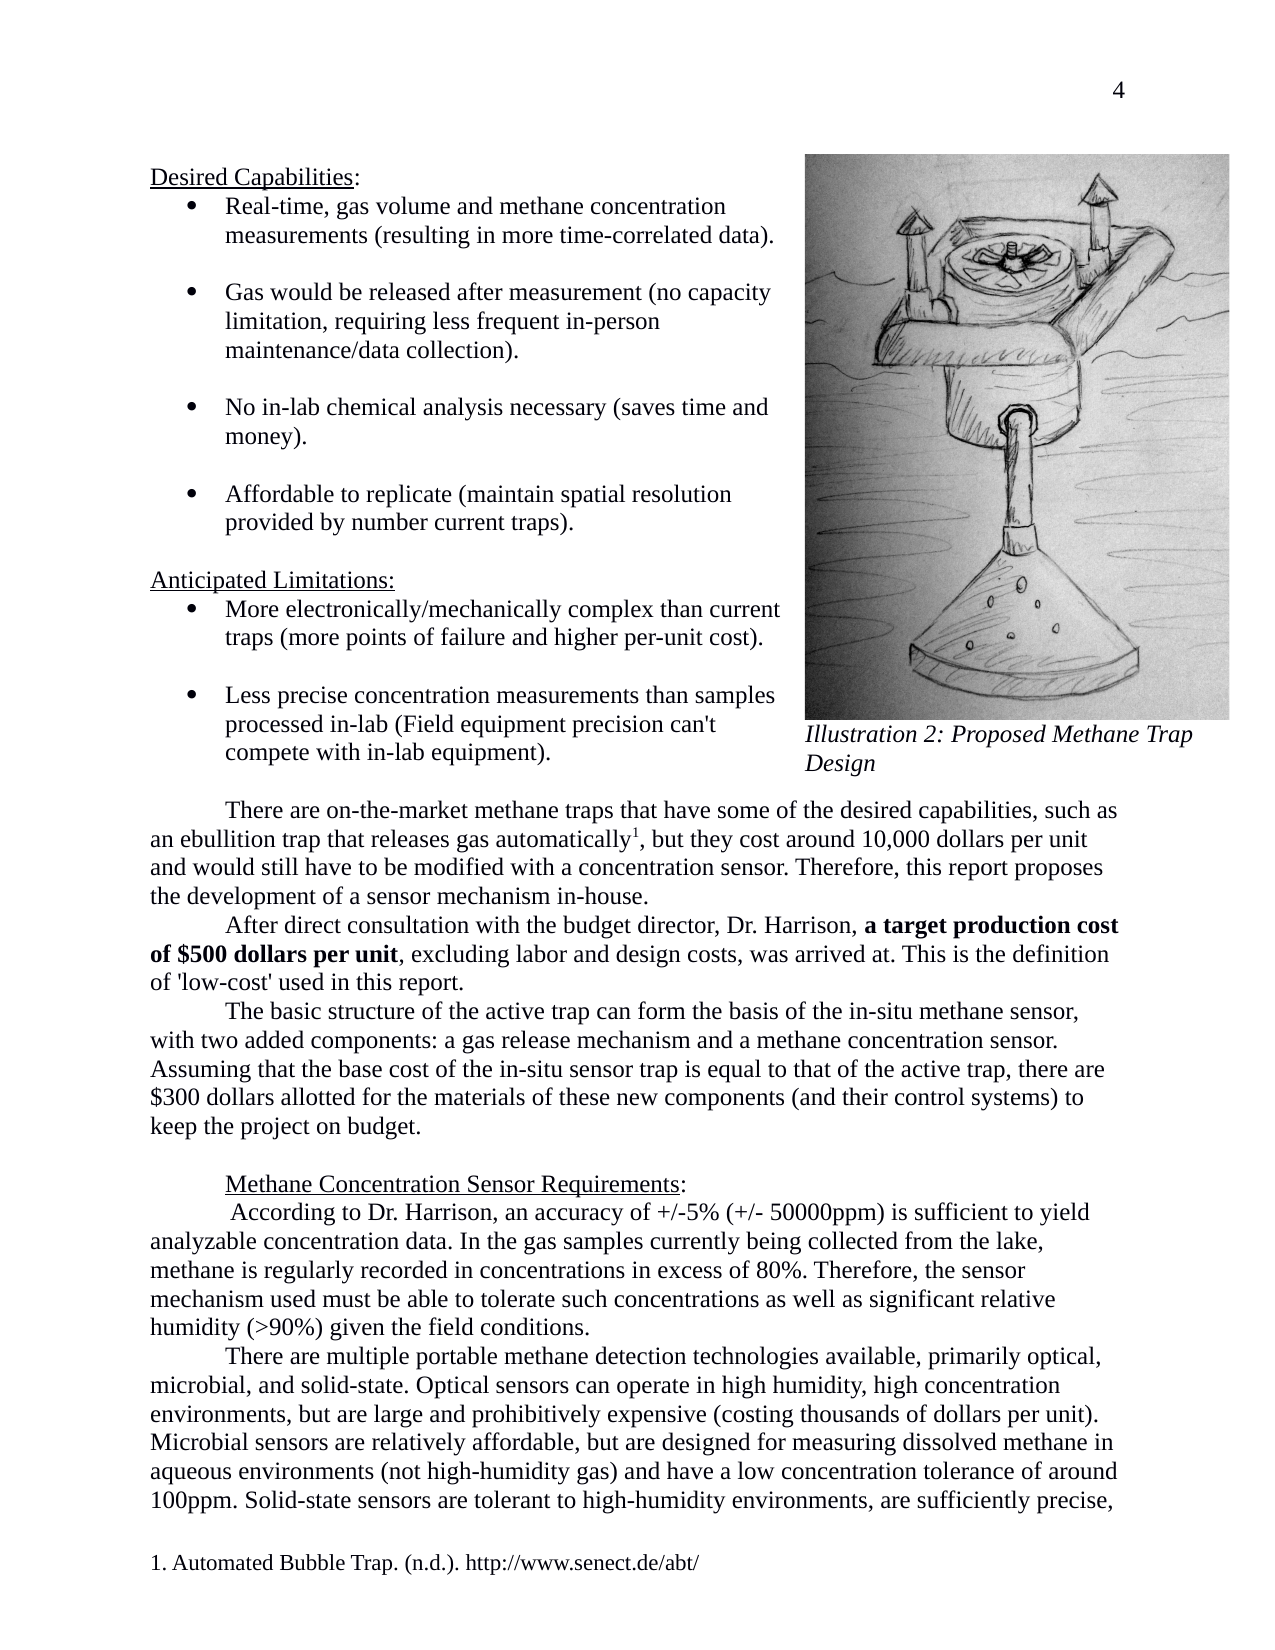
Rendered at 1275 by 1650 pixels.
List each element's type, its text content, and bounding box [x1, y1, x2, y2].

text Illustration 2: Proposed Methane Trap Design [805, 720, 1223, 777]
text The basic structure of the active trap can form the basis of the in-situ methane sensor, with two added components: a gas release mechanism and a methane concentration sensor. Assuming that the base cost of the in-situ sensor trap is equal to that of the active trap, there are $300 dollars allotted for the materials of these new components (and their control systems) to keep the project on budget. [150, 996, 1125, 1140]
list Real-time, gas volume and methane concentration measurements (resulting in more time-correlated data). [187, 191, 802, 249]
text Anticipated Limitations: [150, 565, 802, 594]
text There are on-the-market methane traps that have some of the desired capabilities, such as an ebullition trap that releases gas automatically, but they cost around 10,000 dollars per unit and would still have to be modified with a concentration sensor. Therefore, this report proposes the development of a sensor mechanism in-house. [150, 795, 1125, 910]
text . Automated Bubble Trap. (n.d.). http://www.senect.de/abt/ [150, 1549, 1125, 1575]
text After direct consultation with the budget director, Dr. Harrison, a target production cost of $500 dollars per unit, excluding labor and design costs, was arrived at. This is the definition of 'low-cost' used in this report. [150, 910, 1125, 996]
list Affordable to replicate (maintain spatial resolution provided by number current traps). [187, 479, 802, 536]
list More electronically/mechanically complex than current traps (more points of failure and higher per-unit cost). [187, 594, 802, 651]
list No in-lab chemical analysis necessary (saves time and money). [187, 392, 802, 450]
list Less precise concentration measurements than samples processed in-lab (Field equipment precision can't compete with in-lab equipment). [187, 680, 802, 766]
text According to Dr. Harrison, an accuracy of +/-5% (+/- 50000ppm) is sufficient to yield analyzable concentration data. In the gas samples currently being collected from the lake, methane is regularly recorded in concentrations in excess of 80%. Therefore, the sensor mechanism used must be able to tolerate such concentrations as well as significant relative humidity (>90%) given the field conditions. [150, 1197, 1125, 1341]
text There are multiple portable methane detection technologies available, primarily optical, microbial, and solid-state. Optical sensors can operate in high humidity, high concentration environments, but are large and prohibitively expensive (costing thousands of dollars per unit). Microbial sensors are relatively affordable, but are designed for measuring dissolved methane in aqueous environments (not high-humidity gas) and have a low concentration tolerance of around 100ppm. Solid-state sensors are tolerant to high-humidity environments, are sufficiently precise, [150, 1341, 1125, 1514]
text Desired Capabilities: [150, 162, 802, 191]
text Methane Concentration Sensor Requirements: [150, 1169, 1125, 1197]
list Gas would be released after measurement (no capacity limitation, requiring less frequent in-person maintenance/data collection). [187, 277, 802, 364]
